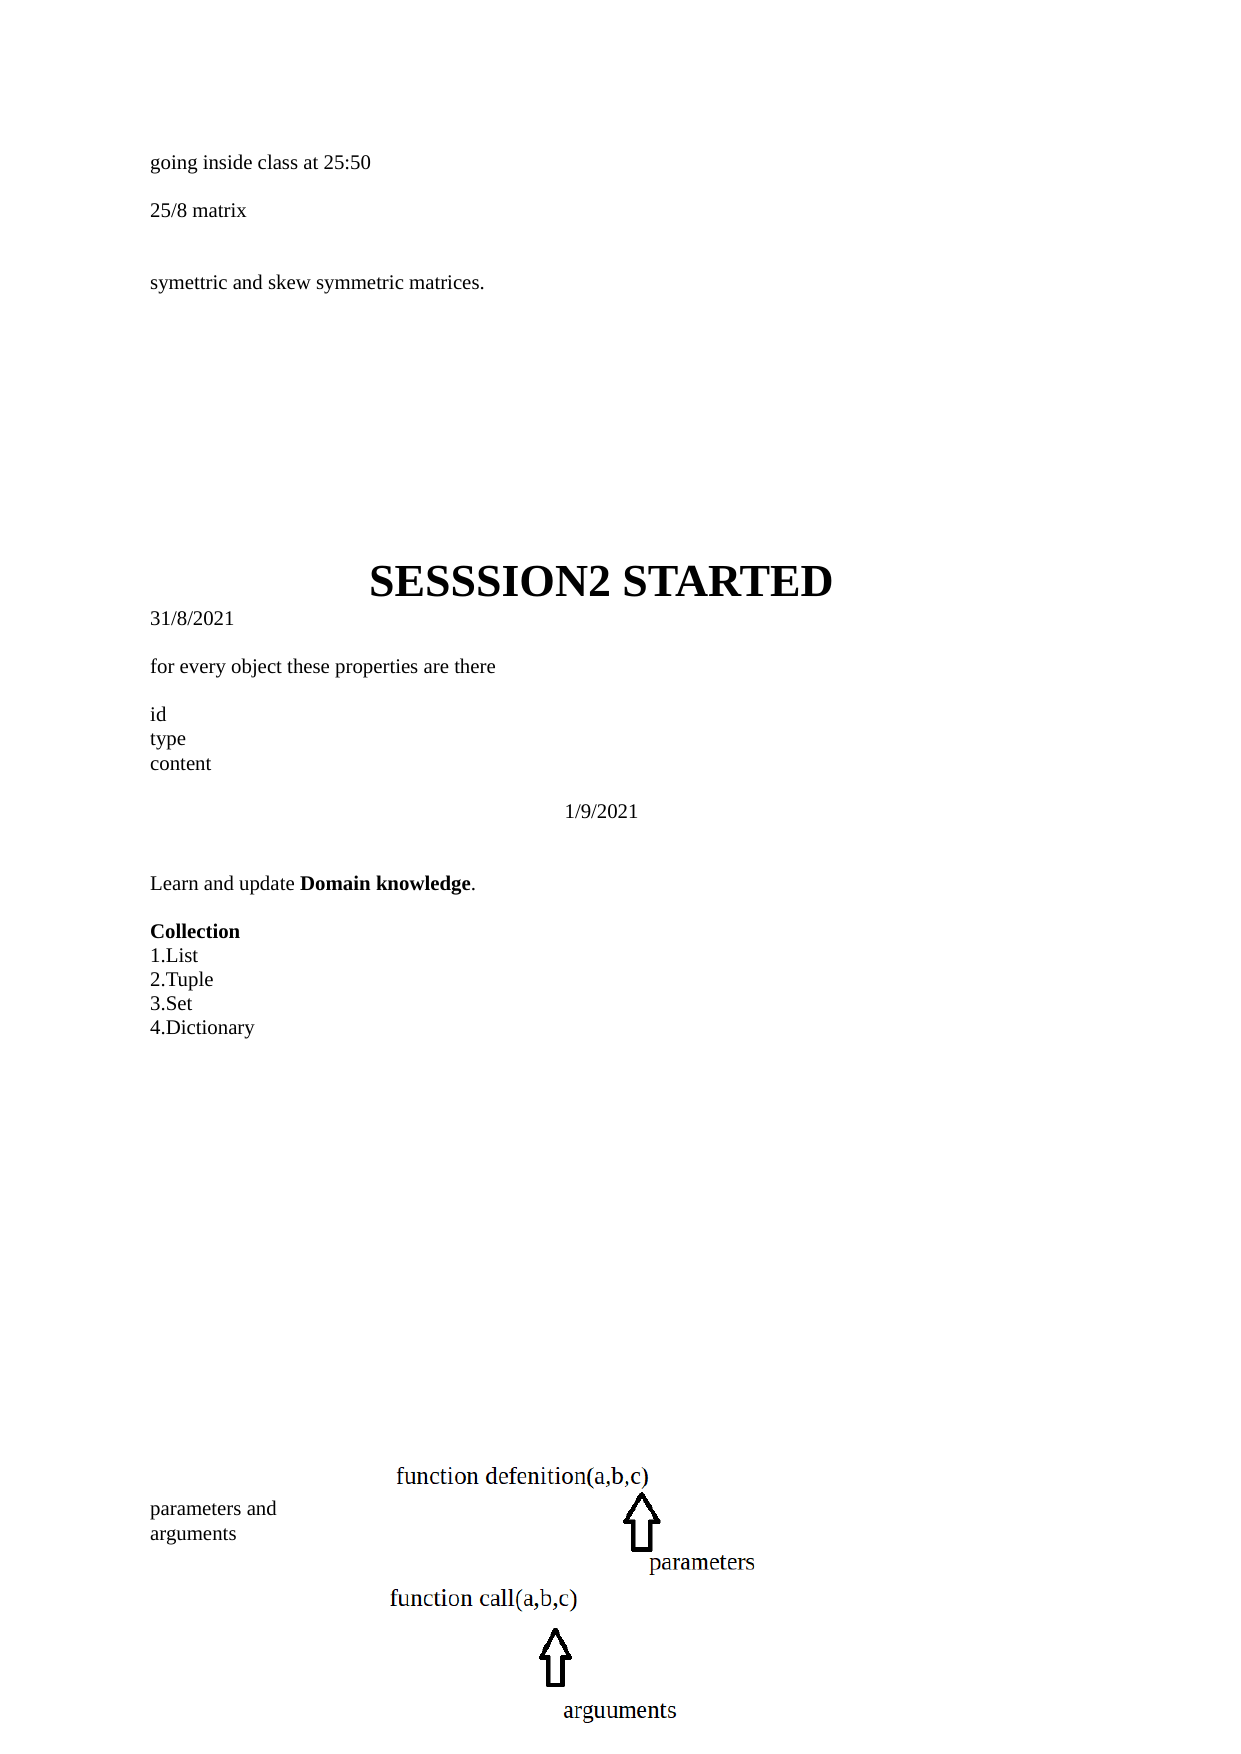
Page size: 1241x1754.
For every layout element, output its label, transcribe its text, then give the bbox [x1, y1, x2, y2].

text 31/8/2021 [150, 606, 1053, 630]
text type [150, 726, 1053, 750]
text id [150, 702, 1053, 726]
text going inside class at 25:50 [150, 150, 1053, 174]
text 1.List [150, 943, 1053, 967]
text 1/9/2021 [150, 798, 1053, 823]
text Learn and update Domain knowledge. [150, 871, 1053, 895]
text Collection [150, 919, 1053, 943]
text 2.Tuple [150, 967, 1053, 991]
text parameters and arguments [150, 1496, 365, 1544]
text for every object these properties are there [150, 654, 1053, 678]
text [838, 1496, 1053, 1544]
text content [150, 750, 1053, 774]
text 3.Set [150, 991, 1053, 1015]
text SESSSION2 STARTED [150, 553, 1053, 606]
text symettric and skew symmetric matrices. [150, 270, 1053, 294]
picture [365, 1452, 838, 1754]
text 4.Dictionary [150, 1015, 1053, 1039]
text 25/8 matrix [150, 198, 1053, 222]
